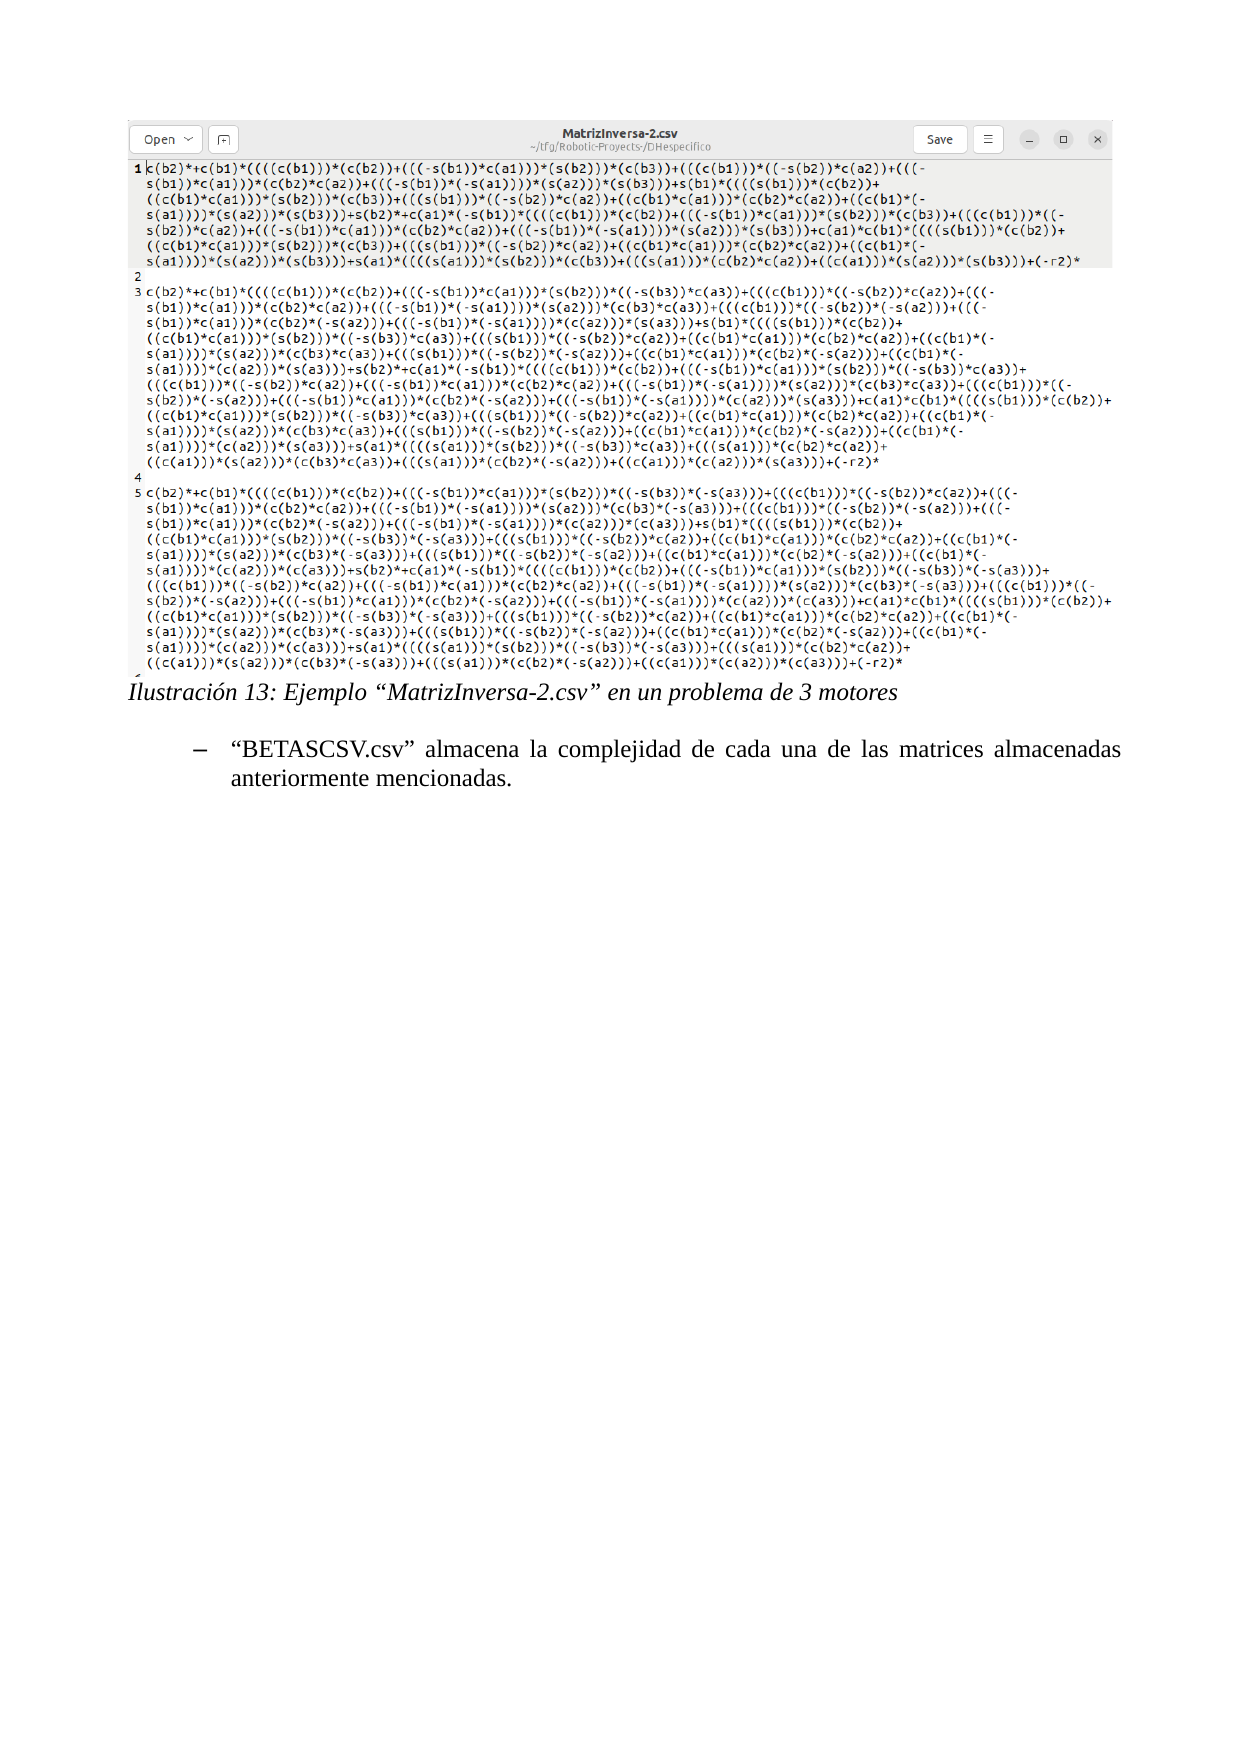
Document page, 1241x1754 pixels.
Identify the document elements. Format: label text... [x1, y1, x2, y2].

text Ilustración 13: Ejemplo “MatrizInversa-2.csv” en un problema de 3 motores [128, 677, 1112, 705]
list “BETASCSV.csv” almacena la complejidad de cada una de las matrices almacenadas anteriormente mencionadas. [193, 734, 1122, 792]
